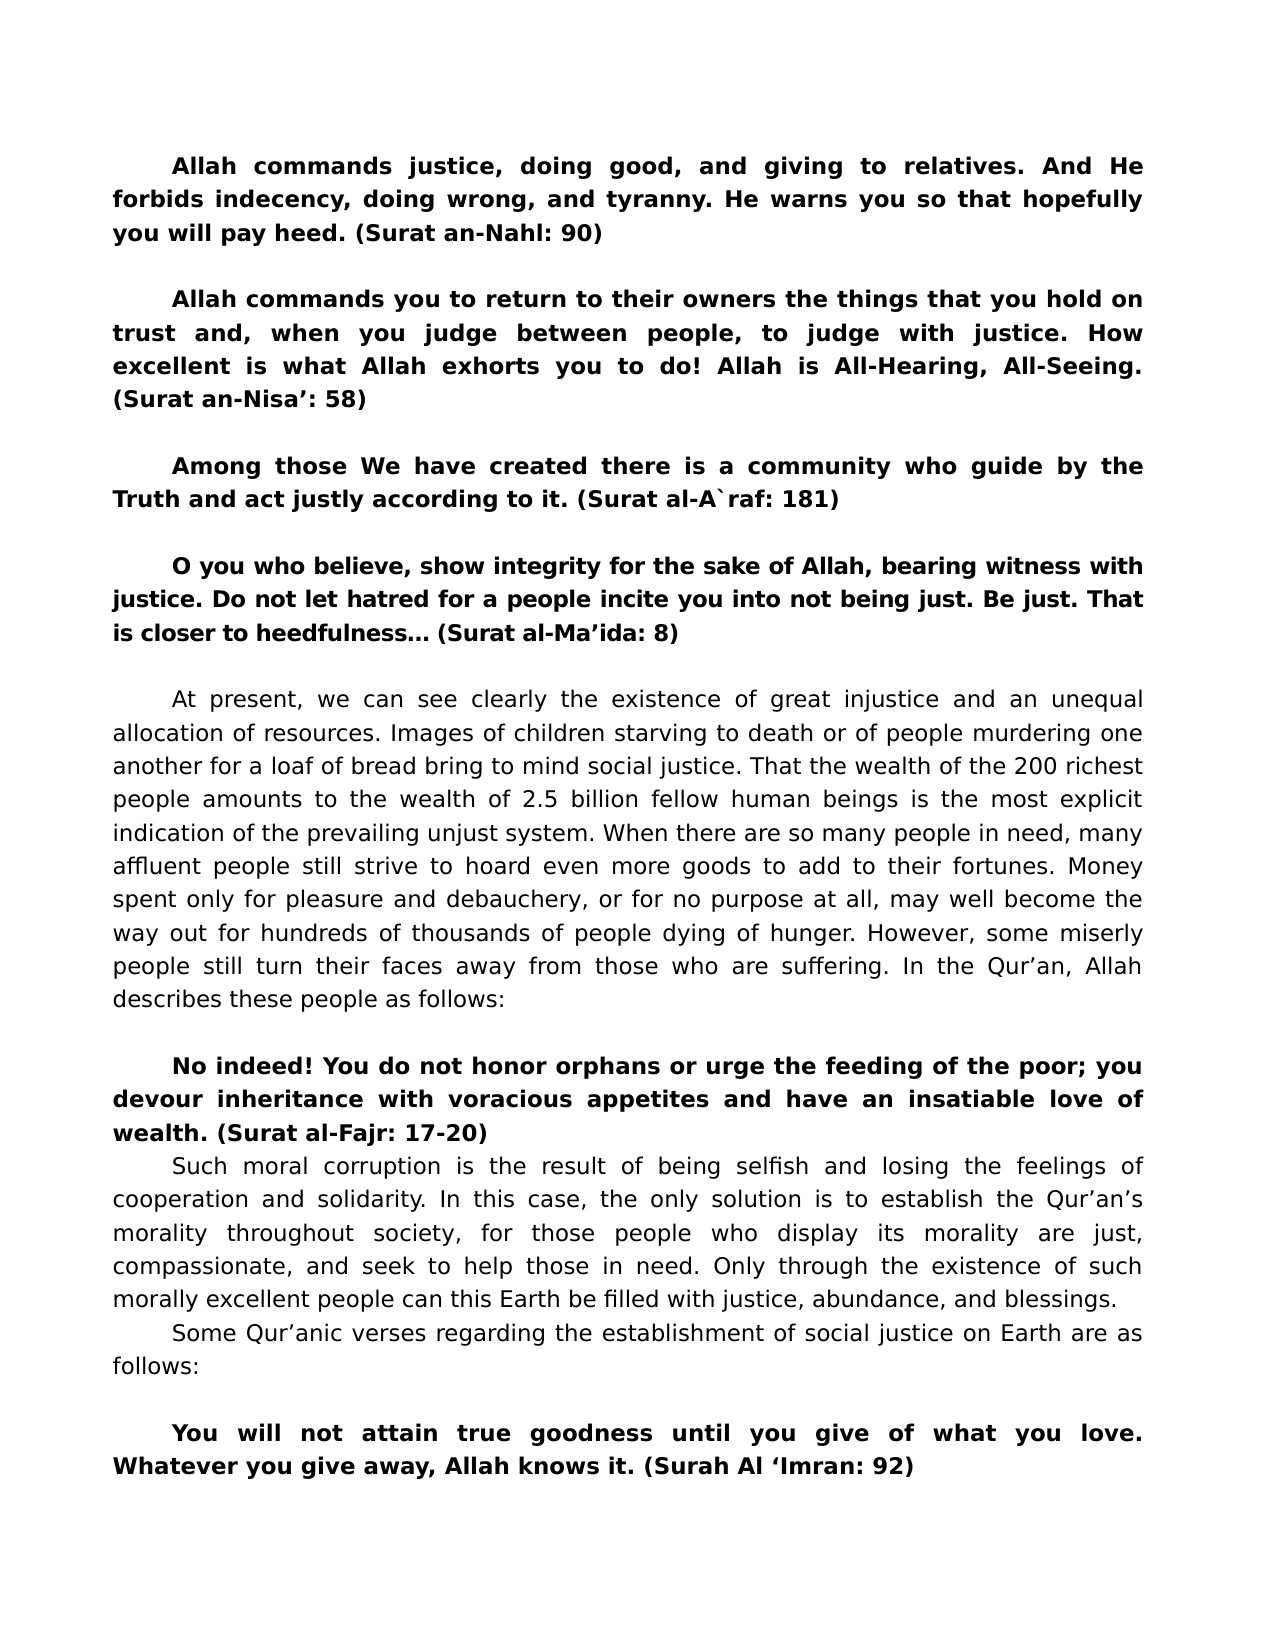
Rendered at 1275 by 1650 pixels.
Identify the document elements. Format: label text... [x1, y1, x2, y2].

text At present, we can see clearly the existence of great injustice and an unequal allocation of resources. Images of children starving to death or of people murdering one another for a loaf of bread bring to mind social justice. That the wealth of the 200 richest people amounts to the wealth of 2.5 billion fellow human beings is the most explicit indication of the prevailing unjust system. When there are so many people in need, many affluent people still strive to hoard even more goods to add to their fortunes. Money spent only for pleasure and debauchery, or for no purpose at all, may well become the way out for hundreds of thousands of people dying of hunger. However, some miserly people still turn their faces away from those who are suffering. In the Qur’an, Allah describes these people as follows: [112, 681, 1145, 1014]
text Such moral corruption is the result of being selfish and losing the feelings of cooperation and solidarity. In this case, the only solution is to establish the Qur’an’s morality throughout society, for those people who display its morality are just, compassionate, and seek to help those in need. Only through the existence of such morally excellent people can this Earth be filled with justice, abundance, and blessings. [112, 1148, 1145, 1314]
text No indeed! You do not honor orphans or urge the feeding of the poor; you devour inheritance with voracious appetites and have an insatiable love of wealth. (Surat al-Fajr: 17-20) [112, 1048, 1145, 1148]
text Allah commands justice, doing good, and giving to relatives. And He forbids indecency, doing wrong, and tyranny. He warns you so that hopefully you will pay heed. (Surat an-Nahl: 90) [112, 148, 1145, 248]
text You will not attain true goodness until you give of what you love. Whatever you give away, Allah knows it. (Surah Al ‘Imran: 92) [112, 1414, 1145, 1481]
text Among those We have created there is a community who guide by the Truth and act justly according to it. (Surat al-A`raf: 181) [112, 448, 1145, 514]
text Some Qur’anic verses regarding the establishment of social justice on Earth are as follows: [112, 1314, 1145, 1381]
text O you who believe, show integrity for the sake of Allah, bearing witness with justice. Do not let hatred for a people incite you into not being just. Be just. That is closer to heedfulness… (Surat al-Ma’ida: 8) [112, 548, 1145, 648]
text Allah commands you to return to their owners the things that you hold on trust and, when you judge between people, to judge with justice. How excellent is what Allah exhorts you to do! Allah is All-Hearing, All-Seeing. (Surat an-Nisa’: 58) [112, 281, 1145, 414]
